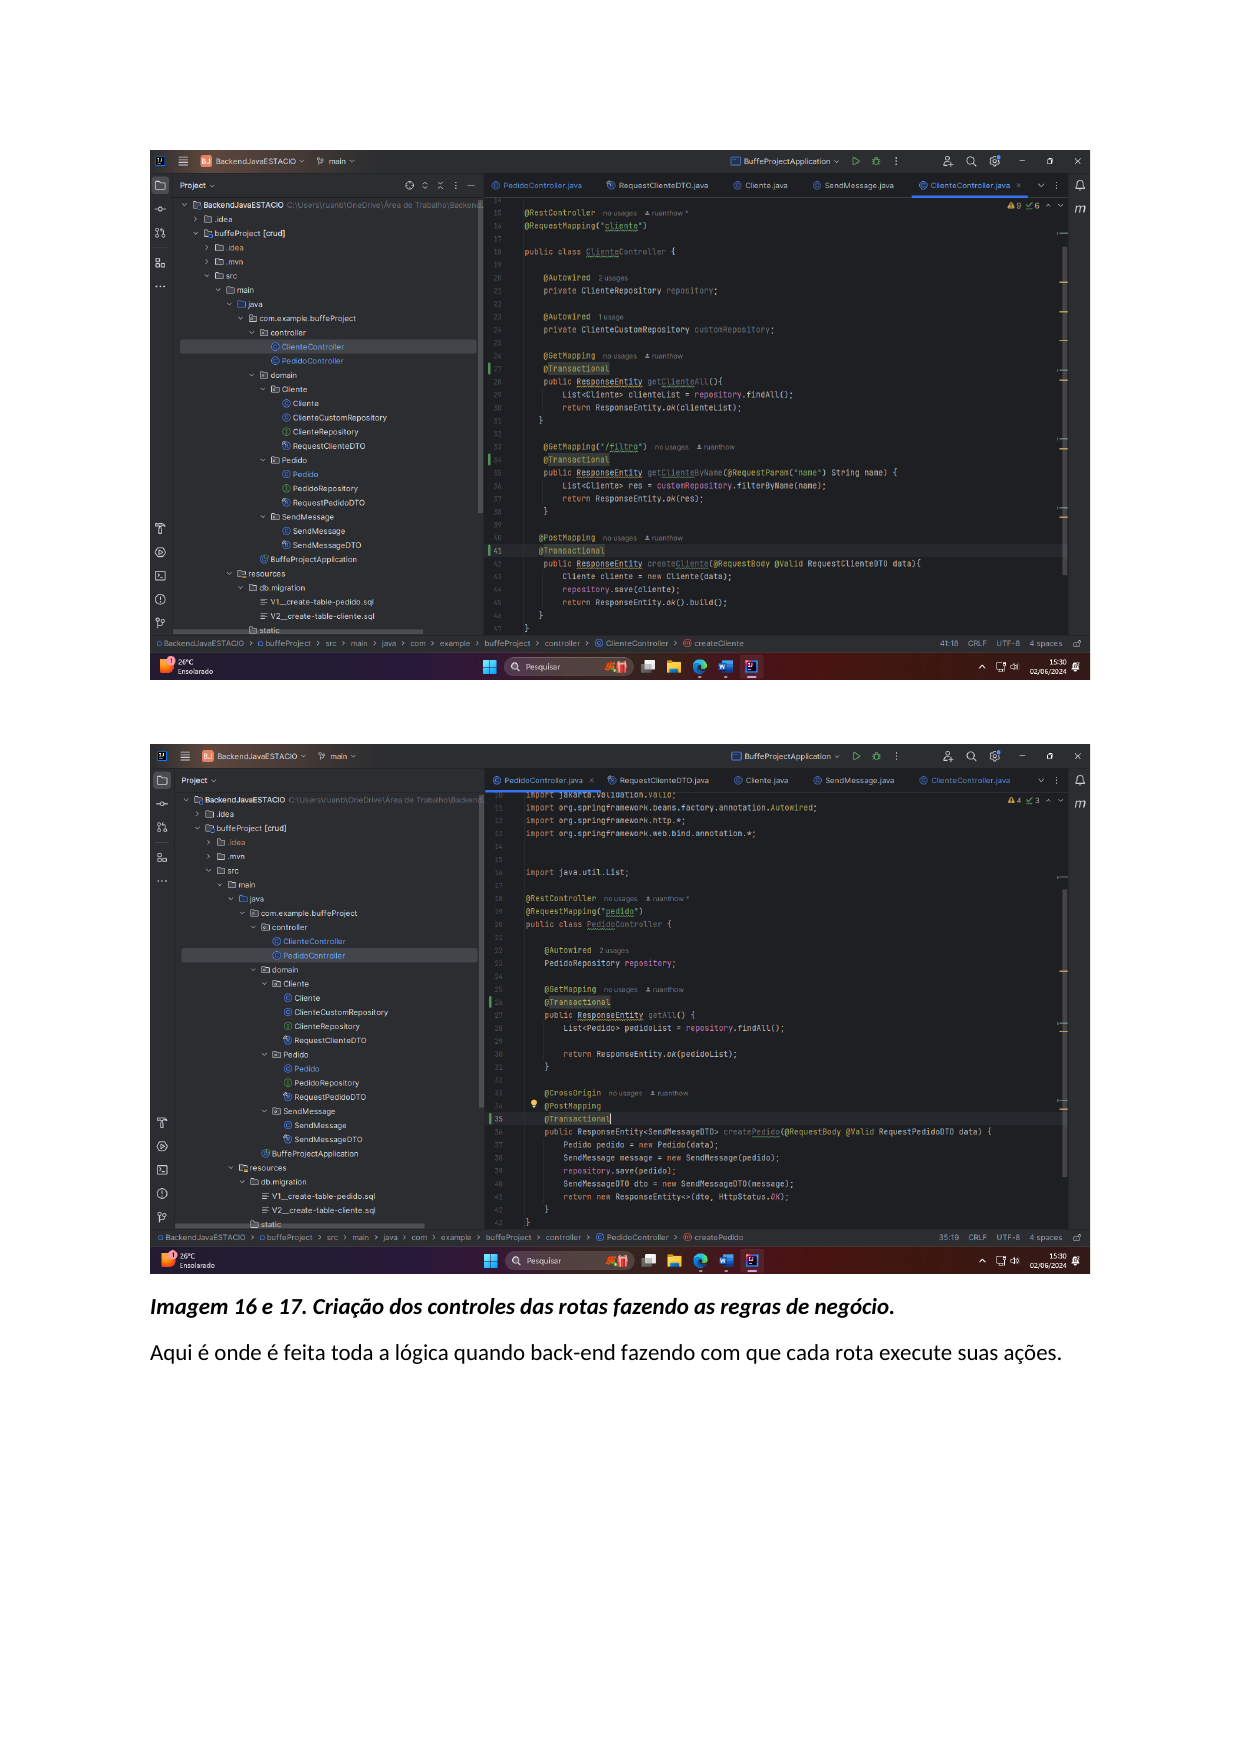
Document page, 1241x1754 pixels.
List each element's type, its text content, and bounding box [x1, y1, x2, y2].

text Imagem 16 e 17. Criação dos controles das rotas fazendo as regras de negócio. [150, 1292, 1090, 1320]
text Aqui é onde é feita toda a lógica quando back-end fazendo com que cada rota execute suas ações. [150, 1338, 1090, 1366]
